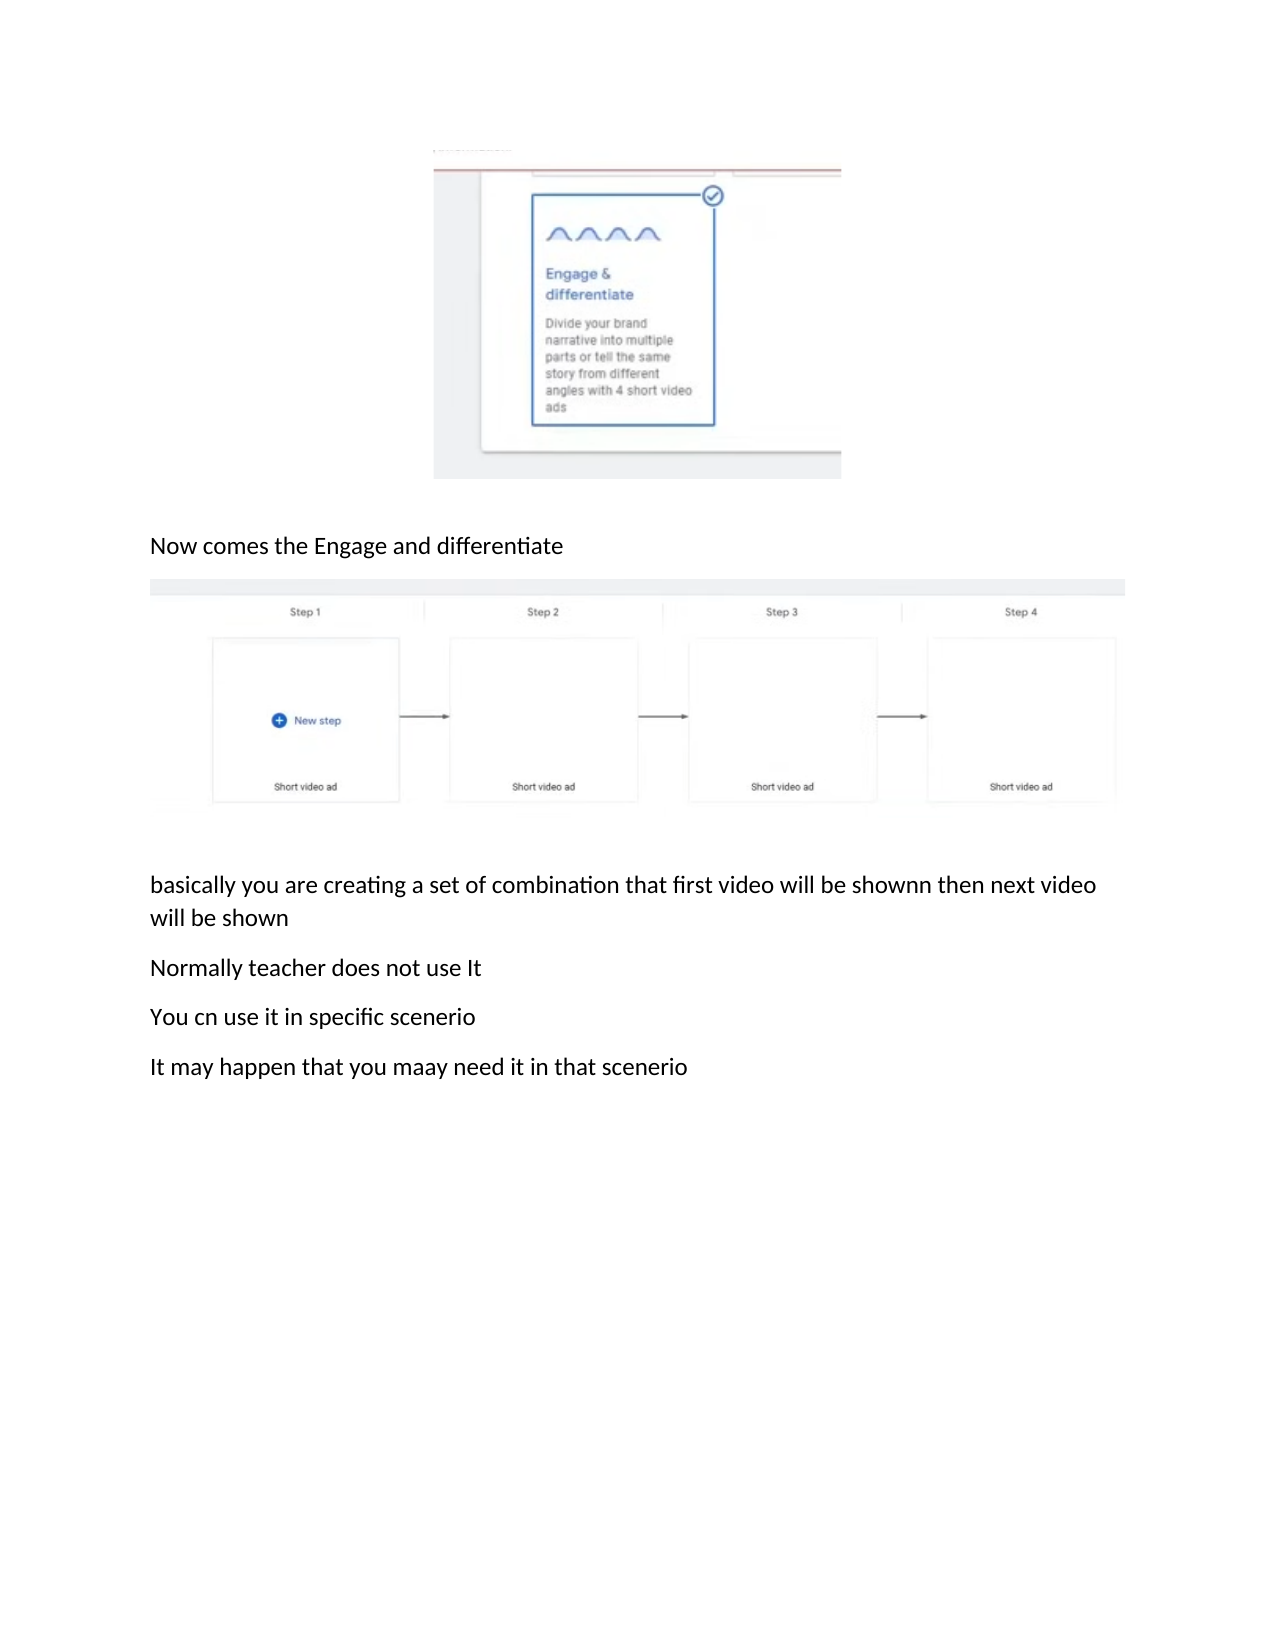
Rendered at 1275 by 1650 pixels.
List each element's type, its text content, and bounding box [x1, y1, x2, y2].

picture [433, 150, 842, 479]
text You cn use it in specific scenerio [150, 1001, 1125, 1032]
picture [150, 579, 1125, 818]
text Normally teacher does not use It [150, 952, 1125, 982]
text Now comes the Engage and differentiate [150, 530, 1125, 561]
text basically you are creating a set of combination that first video will be shownn then next video will be shown [150, 869, 1125, 933]
text It may happen that you maay need it in that scenerio [150, 1051, 1125, 1082]
